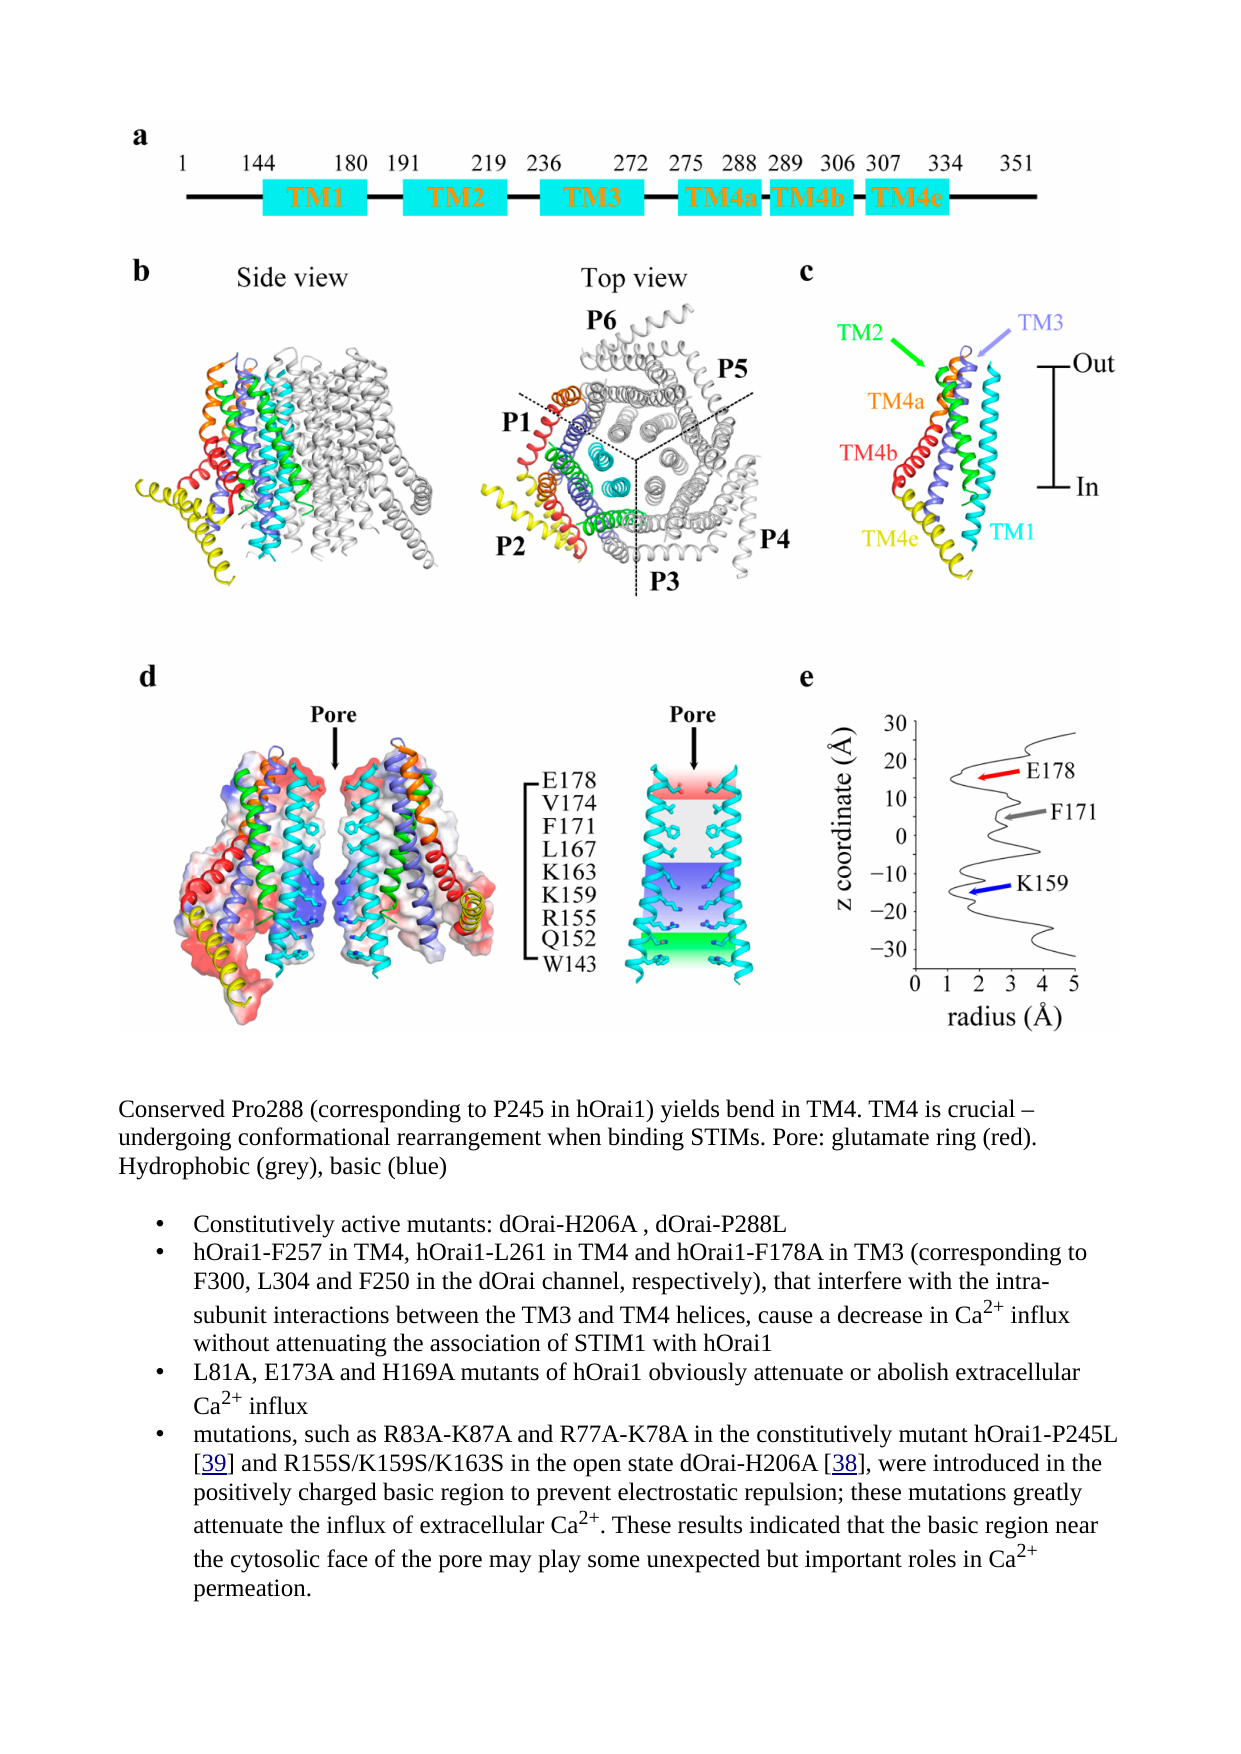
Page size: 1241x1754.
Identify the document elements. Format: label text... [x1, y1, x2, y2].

list mutations, such as R83A-K87A and R77A-K78A in the constitutively mutant hOrai1-P245L [39] and R155S/K159S/K163S in the open state dOrai-H206A [38], were introduced in the positively charged basic region to prevent electrostatic repulsion; these mutations greatly attenuate the influx of extracellular Ca2+. These results indicated that the basic region near the cytosolic face of the pore may play some unexpected but important roles in Ca2+ permeation. [156, 1419, 1122, 1602]
list hOrai1-F257 in TM4, hOrai1-L261 in TM4 and hOrai1-F178A in TM3 (corresponding to F300, L304 and F250 in the dOrai channel, respectively), that interfere with the intra-subunit interactions between the TM3 and TM4 helices, cause a decrease in Ca2+ influx without attenuating the association of STIM1 with hOrai1 [156, 1237, 1122, 1357]
picture [118, 118, 1123, 1037]
list L81A, E173A and H169A mutants of hOrai1 obviously attenuate or abolish extracellular Ca2+ influx [156, 1357, 1122, 1419]
text Conserved Pro288 (corresponding to P245 in hOrai1) yields bend in TM4. TM4 is crucial – undergoing conformational rearrangement when binding STIMs. Pore: glutamate ring (red). Hydrophobic (grey), basic (blue) [118, 1094, 1122, 1180]
list Constitutively active mutants: dOrai-H206A , dOrai-P288L [156, 1209, 1122, 1237]
